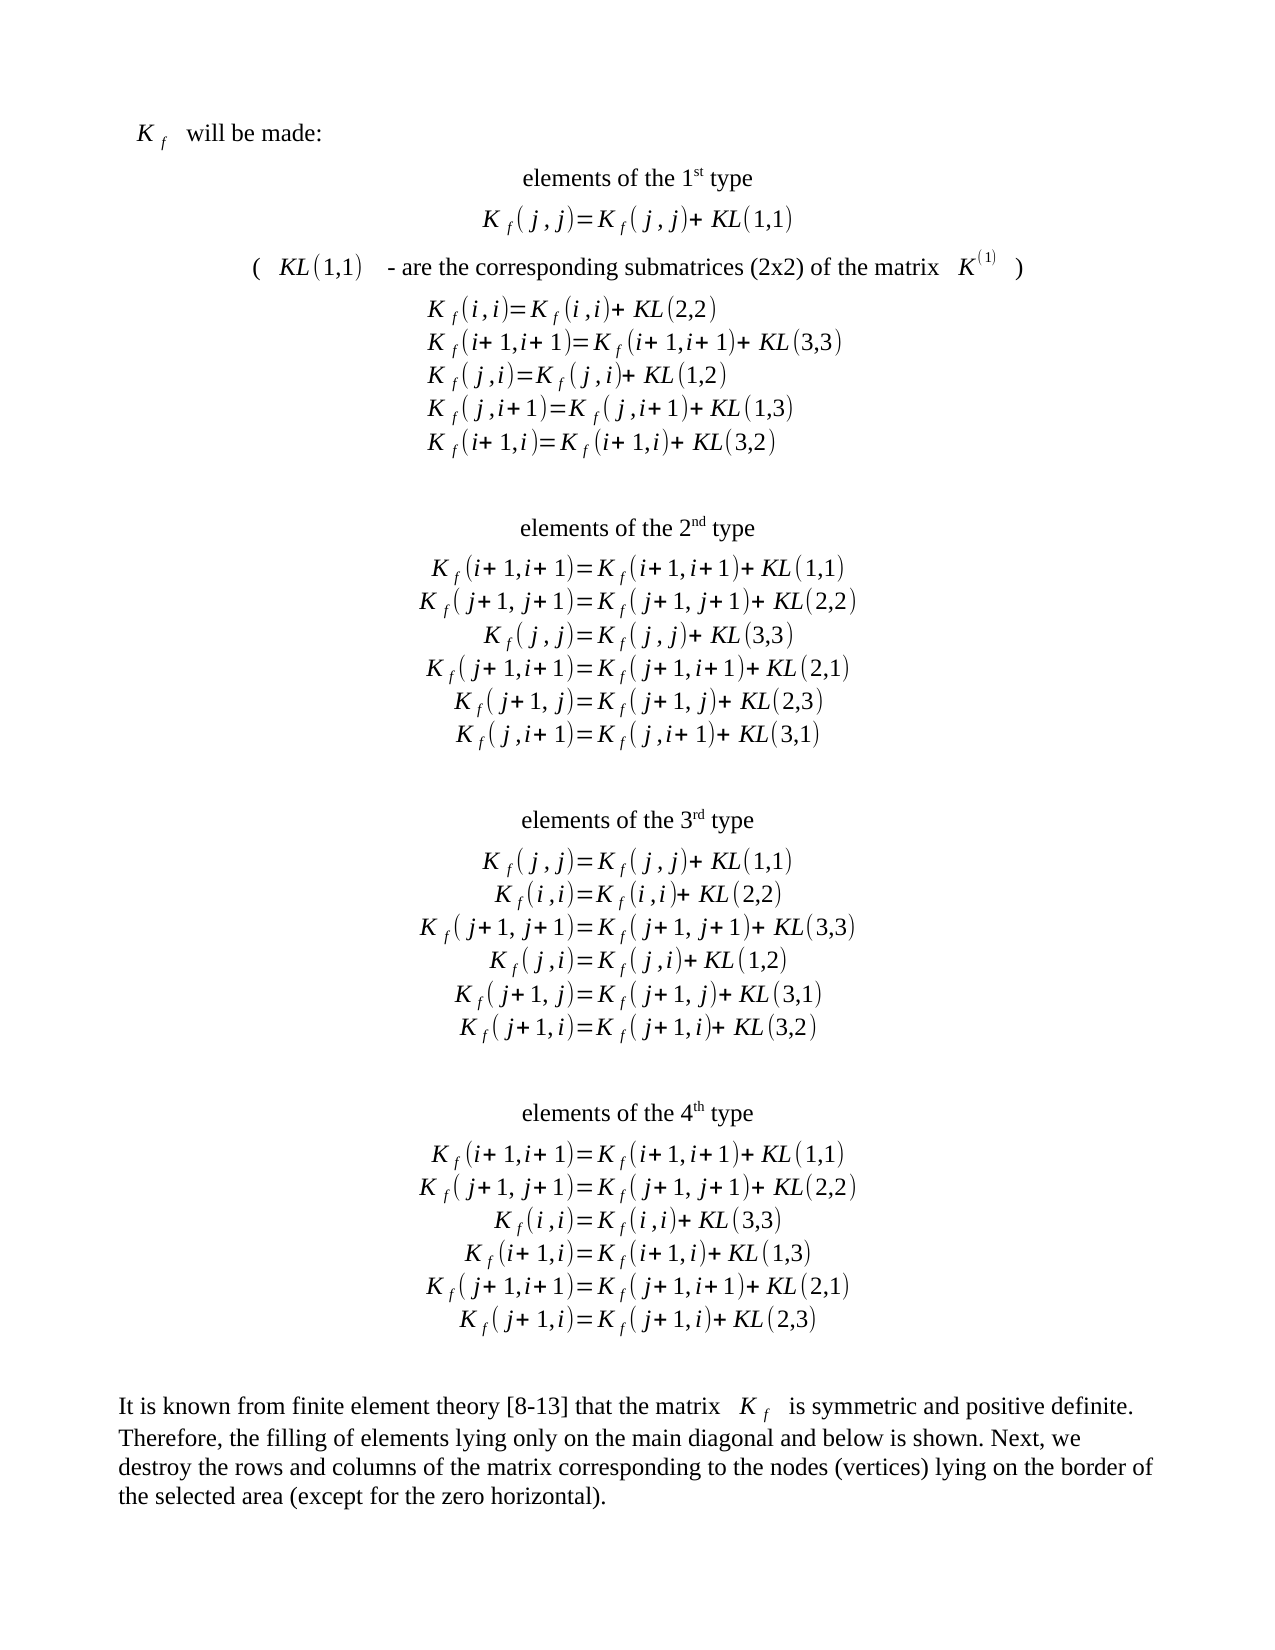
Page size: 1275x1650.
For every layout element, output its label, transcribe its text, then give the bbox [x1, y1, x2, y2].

text elements of the 4th type [118, 1098, 1157, 1127]
text It is known from finite element theory [8-13] that the matrixis ​​symmetric and positive definite. Therefore, the filling of elements lying only on the main diagonal and below is shown. Next, we destroy the rows and columns of the matrix corresponding to the nodes (vertices) lying on the border of the selected area (except for the zero horizontal). [118, 1391, 1157, 1509]
text elements of the 3rd type [118, 806, 1157, 834]
text elements of the 2nd type [118, 513, 1157, 542]
text ( - are the corresponding submatrices (2x2) of the matrix) [118, 249, 1157, 282]
text The matrixof the system (7) is composed of the stiffness matrices of the elements in the following way. Suppose there are-elements (Figure 3.1), we number all the vertices from left to right and from top to bottom. The matrixhas a dimension of . Let's imagine it consisting of blocks (2x2). The dimension of such a matrix will be. Matrices of elements, as block ones, consisting of 2x2 submatrices, have a dimension of 3x3. Let the vertices of the elements belonging to the upper layer have numbersand (or), and the vertices of the elements belonging to the lower layer have numbersand (or). Then the following contribution towill be made: [118, 118, 1157, 151]
text elements of the 1st type [118, 163, 1157, 192]
